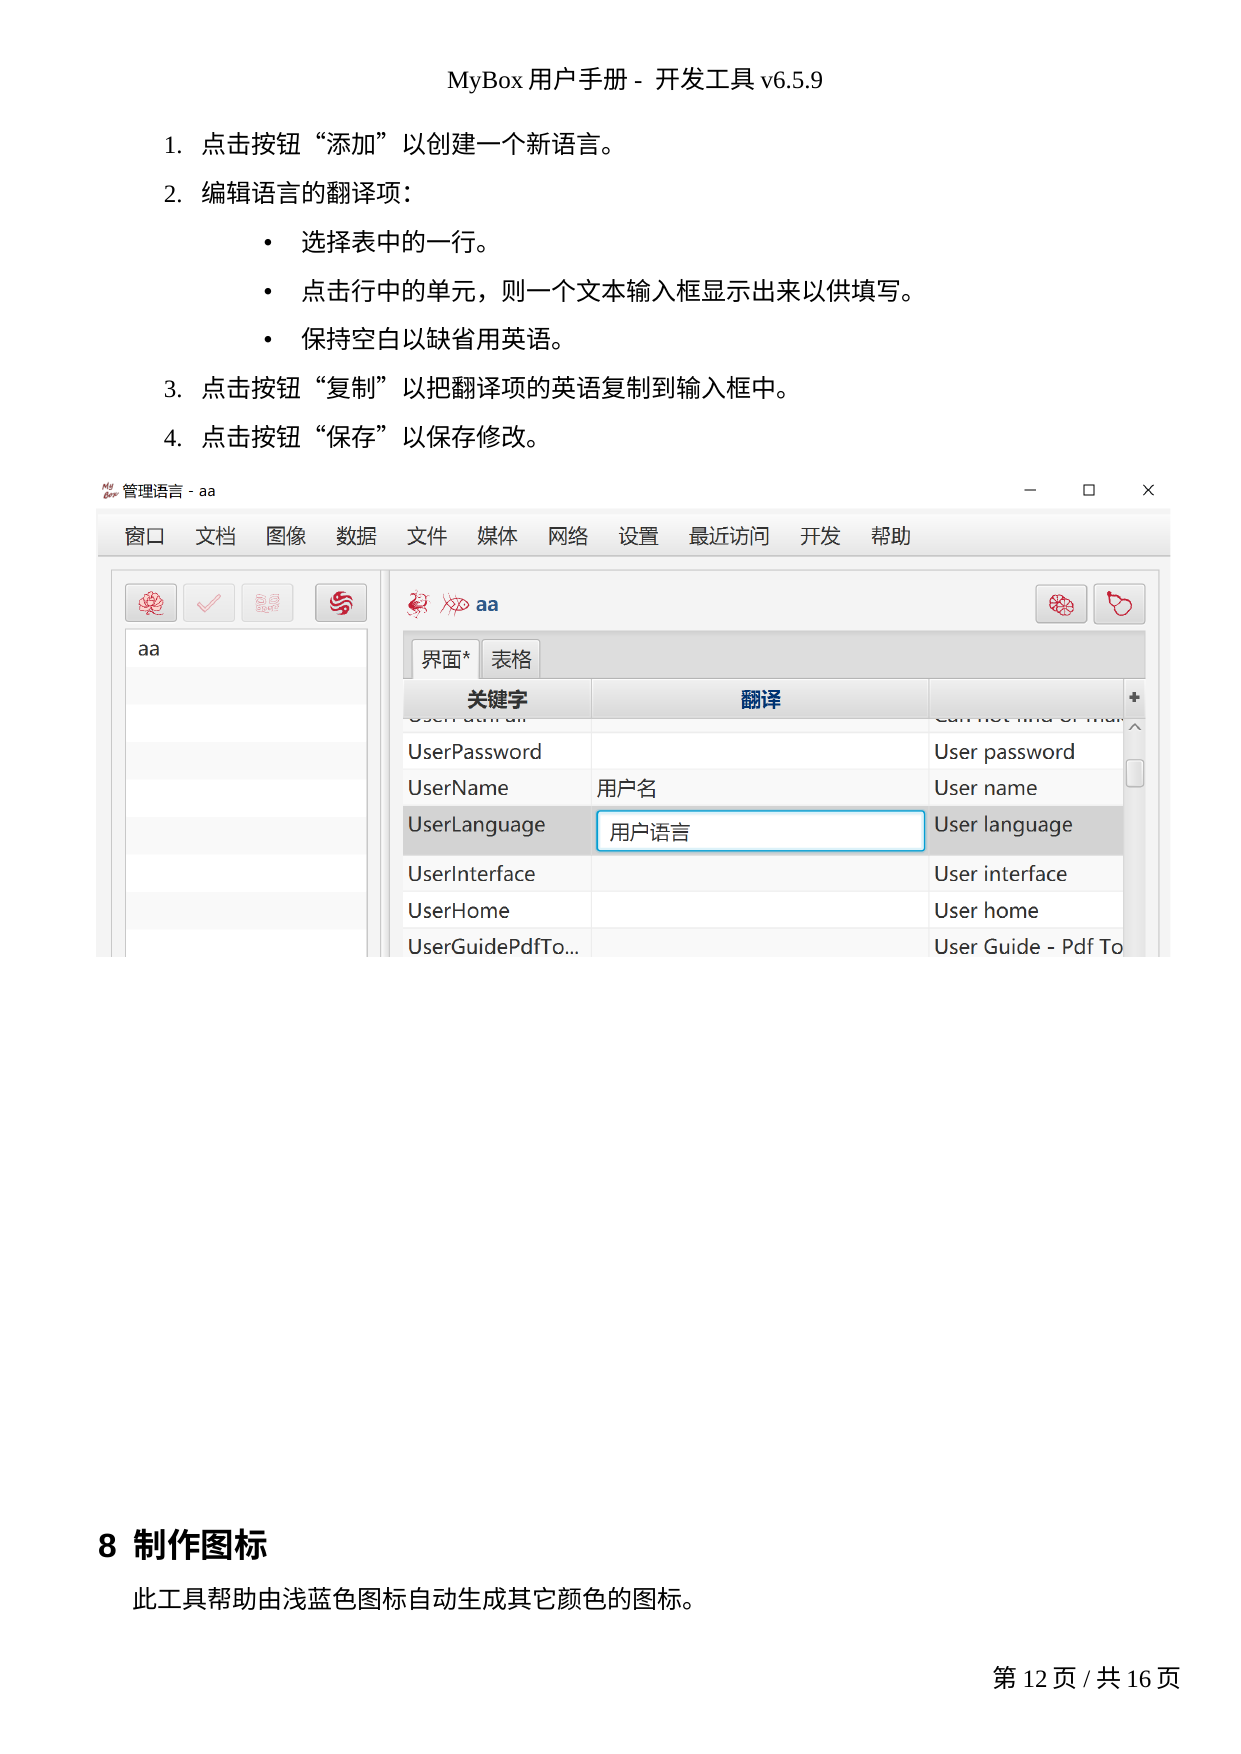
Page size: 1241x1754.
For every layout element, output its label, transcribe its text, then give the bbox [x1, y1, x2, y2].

subtitle 制作图标 [88, 1518, 1181, 1567]
list 点击行中的单元，则一个文本输入框显示出来以供填写。 [263, 271, 1181, 307]
list 点击按钮“复制”以把翻译项的英语复制到输入框中。 [163, 368, 1181, 405]
list 点击按钮“保存”以保存修改。 [163, 417, 1181, 453]
picture [96, 478, 1171, 957]
list 保持空白以缺省用英语。 [263, 320, 1181, 356]
text 此工具帮助由浅蓝色图标自动生成其它颜色的图标。 [88, 1579, 1181, 1616]
list 点击按钮“添加”以创建一个新语言。 [163, 125, 1181, 161]
list 编辑语言的翻译项： [163, 173, 1181, 210]
list 选择表中的一行。 [263, 222, 1181, 258]
